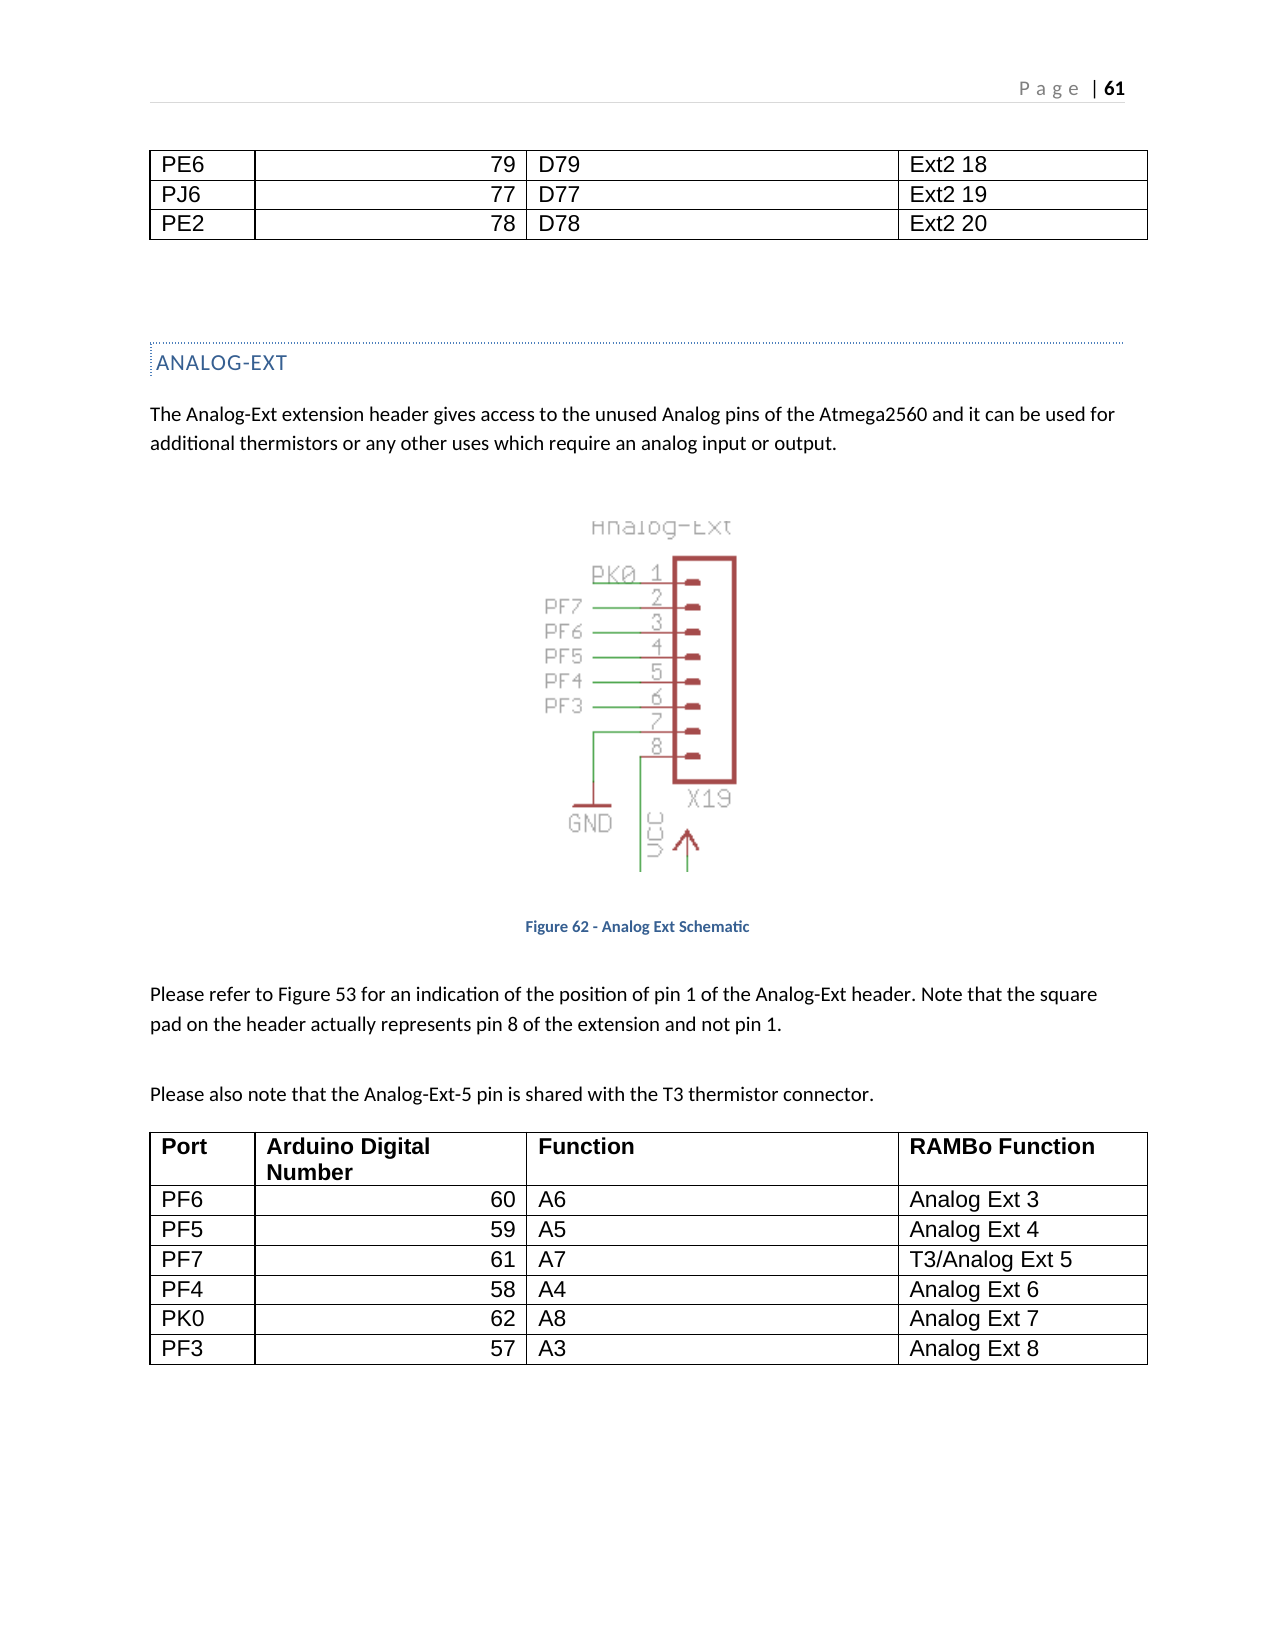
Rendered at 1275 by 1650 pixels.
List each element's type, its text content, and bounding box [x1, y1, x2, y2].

table_cell PE6 [151, 151, 254, 180]
table_cell 79 [256, 151, 526, 180]
text Please refer to Figure 53 for an indication of the position of pin 1 of the Analog-Ext header. Note that the square pad on the header actually represents pin 8 of the extension and not pin 1. [150, 982, 1125, 1036]
table_cell 58 [256, 1276, 526, 1304]
table_header Port [151, 1133, 254, 1185]
text Figure 62 - Analog Ext Schematic [150, 917, 1125, 937]
table_cell 59 [256, 1216, 526, 1245]
text Please also note that the Analog-Ext-5 pin is shared with the T3 thermistor connector. [150, 1082, 1125, 1107]
table_cell 57 [256, 1335, 526, 1363]
table_cell Ext2 20 [899, 210, 1147, 239]
table_cell PF3 [151, 1335, 254, 1363]
table_cell PE2 [151, 210, 254, 239]
table_cell 78 [256, 210, 526, 239]
table_header RAMBo Function [899, 1133, 1147, 1185]
table_cell 60 [256, 1186, 526, 1215]
table_cell A8 [527, 1305, 898, 1334]
table_cell PF7 [151, 1246, 254, 1274]
table_cell PF6 [151, 1186, 254, 1215]
table_cell Analog Ext 6 [899, 1276, 1147, 1304]
table_cell D79 [527, 151, 898, 180]
table_cell PK0 [151, 1305, 254, 1334]
table_cell A7 [527, 1246, 898, 1274]
table_cell Analog Ext 8 [899, 1335, 1147, 1363]
table_cell PJ6 [151, 181, 254, 209]
table_cell 77 [256, 181, 526, 209]
table_cell D78 [527, 210, 898, 239]
table_cell A5 [527, 1216, 898, 1245]
table_header Function [527, 1133, 898, 1185]
subtitle Analog-Ext [150, 342, 1125, 376]
table_cell A3 [527, 1335, 898, 1363]
table_cell D77 [527, 181, 898, 209]
table_cell Analog Ext 4 [899, 1216, 1147, 1245]
table_cell 62 [256, 1305, 526, 1334]
text The Analog-Ext extension header gives access to the unused Analog pins of the Atmega2560 and it can be used for additional thermistors or any other uses which require an analog input or output. [150, 401, 1125, 456]
table_cell Analog Ext 3 [899, 1186, 1147, 1215]
table_cell Ext2 19 [899, 181, 1147, 209]
table_cell PF5 [151, 1216, 254, 1245]
table_cell PF4 [151, 1276, 254, 1304]
table_cell Ext2 18 [899, 151, 1147, 180]
table_cell A4 [527, 1276, 898, 1304]
table_cell Analog Ext 7 [899, 1305, 1147, 1334]
table_cell T3/Analog Ext 5 [899, 1246, 1147, 1274]
table_cell 61 [256, 1246, 526, 1274]
table_header Arduino Digital Number [256, 1133, 526, 1185]
table_cell A6 [527, 1186, 898, 1215]
